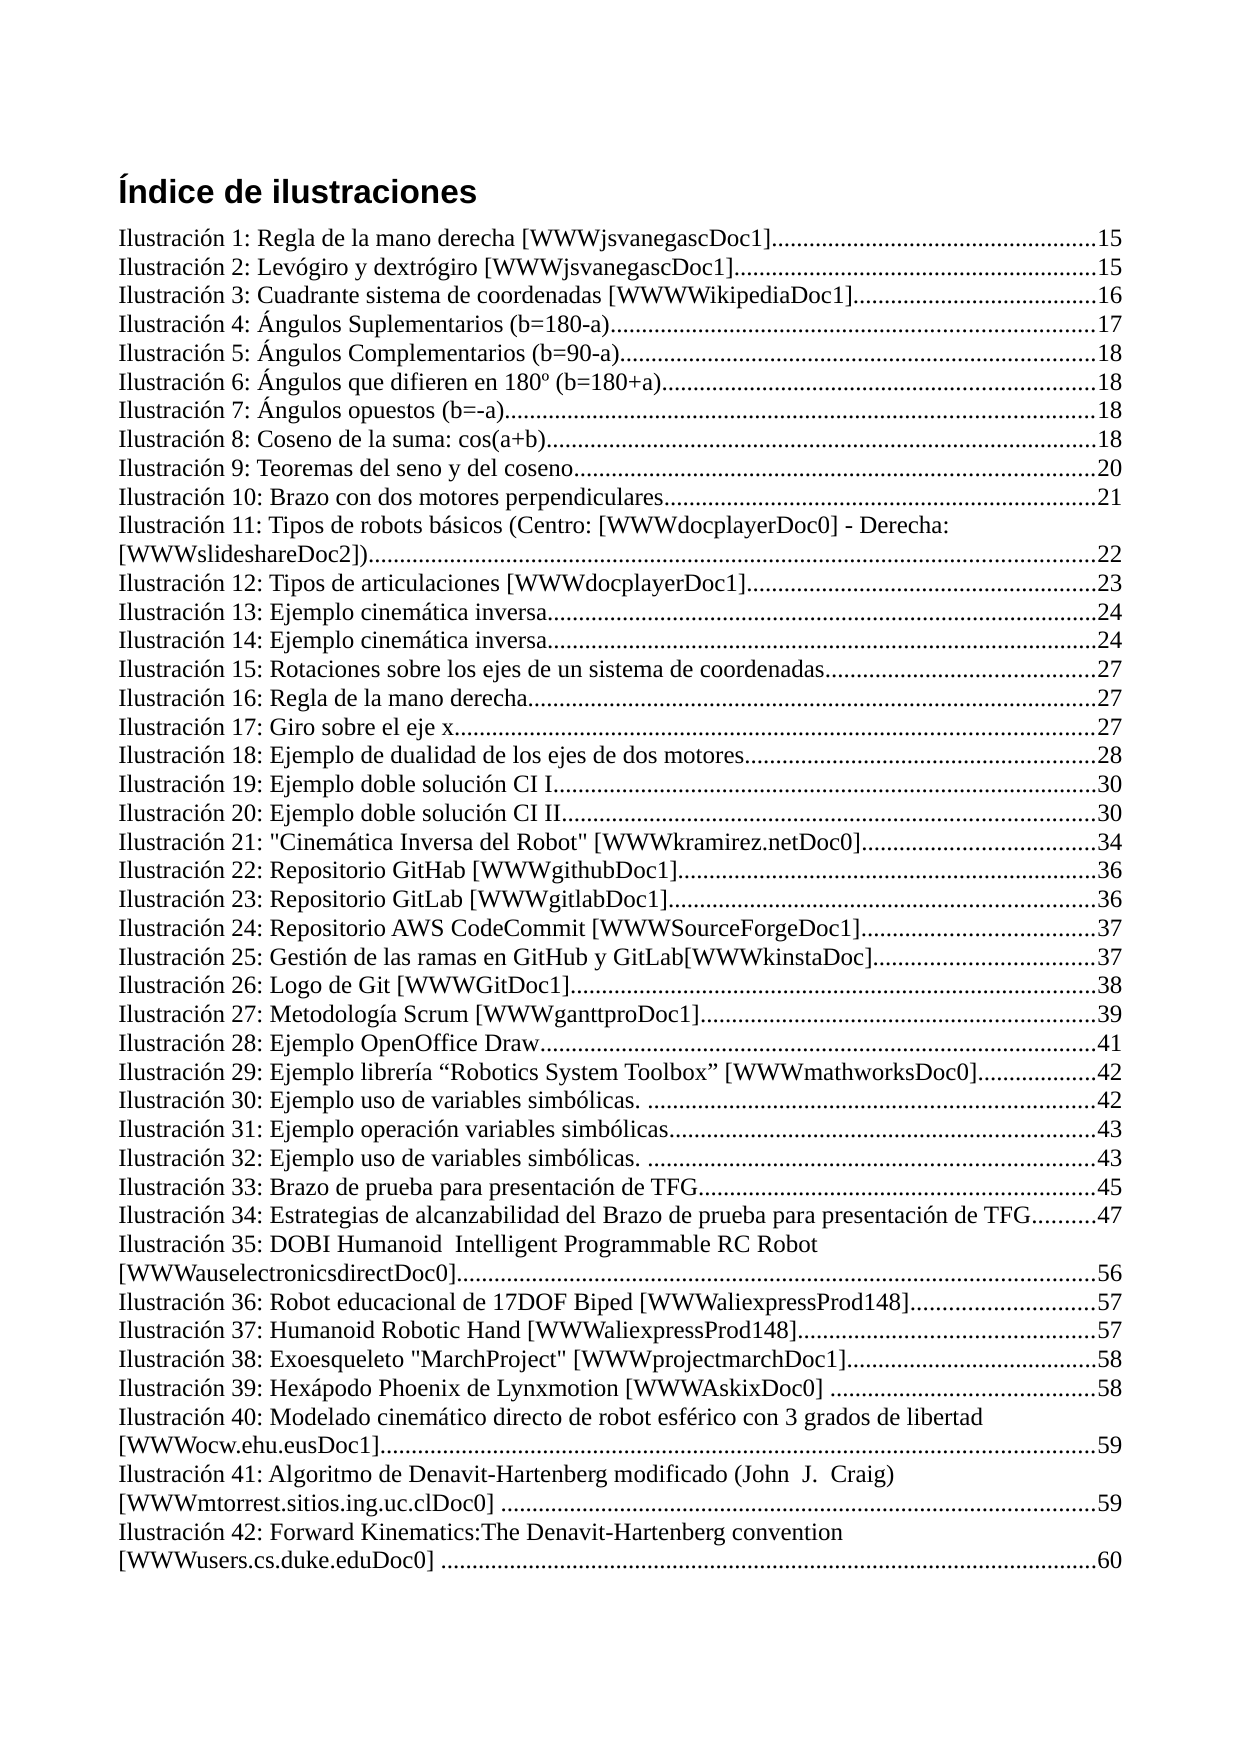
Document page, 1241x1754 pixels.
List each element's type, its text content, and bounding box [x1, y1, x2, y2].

text Ilustración 34: Estrategias de alcanzabilidad del Brazo de prueba para presentación de TFG 47 [118, 1200, 1122, 1229]
text Ilustración 30: Ejemplo uso de variables simbólicas. 42 [118, 1085, 1122, 1114]
text Ilustración 9: Teoremas del seno y del coseno 20 [118, 453, 1122, 482]
text Ilustración 2: Levógiro y dextrógiro [WWWjsvanegascDoc1] 15 [118, 252, 1122, 280]
text Ilustración 22: Repositorio GitHab [WWWgithubDoc1] 36 [118, 855, 1122, 884]
text Ilustración 14: Ejemplo cinemática inversa 24 [118, 625, 1122, 654]
text Ilustración 36: Robot educacional de 17DOF Biped [WWWaliexpressProd148] 57 [118, 1287, 1122, 1315]
text Ilustración 32: Ejemplo uso de variables simbólicas. 43 [118, 1143, 1122, 1172]
text Ilustración 16: Regla de la mano derecha 27 [118, 683, 1122, 712]
text Ilustración 20: Ejemplo doble solución CI II 30 [118, 798, 1122, 827]
text Ilustración 42: Forward Kinematics:The Denavit-Hartenberg convention [WWWusers.cs.duke.eduDoc0] 60 [118, 1517, 1122, 1574]
text Ilustración 4: Ángulos Suplementarios (b=180-a) 17 [118, 309, 1122, 338]
subtitle Índice de ilustraciones [118, 172, 1122, 210]
text Ilustración 12: Tipos de articulaciones [WWWdocplayerDoc1] 23 [118, 568, 1122, 597]
text Ilustración 19: Ejemplo doble solución CI I 30 [118, 769, 1122, 798]
text Ilustración 39: Hexápodo Phoenix de Lynxmotion [WWWAskixDoc0] 58 [118, 1373, 1122, 1402]
text Ilustración 28: Ejemplo OpenOffice Draw 41 [118, 1028, 1122, 1057]
text Ilustración 38: Exoesqueleto "MarchProject" [WWWprojectmarchDoc1] 58 [118, 1344, 1122, 1373]
text Ilustración 11: Tipos de robots básicos (Centro: [WWWdocplayerDoc0] - Derecha: [WWWslideshareDoc2]) 22 [118, 510, 1122, 568]
text Ilustración 8: Coseno de la suma: cos(a+b) 18 [118, 424, 1122, 453]
text Ilustración 37: Humanoid Robotic Hand [WWWaliexpressProd148] 57 [118, 1315, 1122, 1344]
text Ilustración 33: Brazo de prueba para presentación de TFG 45 [118, 1172, 1122, 1200]
text Ilustración 27: Metodología Scrum [WWWganttproDoc1] 39 [118, 999, 1122, 1028]
text Ilustración 3: Cuadrante sistema de coordenadas [WWWWikipediaDoc1] 16 [118, 280, 1122, 309]
text Ilustración 23: Repositorio GitLab [WWWgitlabDoc1] 36 [118, 884, 1122, 913]
text Ilustración 13: Ejemplo cinemática inversa 24 [118, 597, 1122, 625]
text Ilustración 40: Modelado cinemático directo de robot esférico con 3 grados de libertad [WWWocw.ehu.eusDoc1] 59 [118, 1402, 1122, 1459]
text Ilustración 6: Ángulos que difieren en 180º (b=180+a) 18 [118, 367, 1122, 395]
text Ilustración 1: Regla de la mano derecha [WWWjsvanegascDoc1] 15 [118, 223, 1122, 252]
text Ilustración 29: Ejemplo librería “Robotics System Toolbox” [WWWmathworksDoc0] 42 [118, 1057, 1122, 1085]
text Ilustración 10: Brazo con dos motores perpendiculares 21 [118, 482, 1122, 510]
text Ilustración 21: "Cinemática Inversa del Robot" [WWWkramirez.netDoc0] 34 [118, 827, 1122, 855]
text Ilustración 5: Ángulos Complementarios (b=90-a) 18 [118, 338, 1122, 367]
text Ilustración 18: Ejemplo de dualidad de los ejes de dos motores 28 [118, 740, 1122, 769]
text Ilustración 15: Rotaciones sobre los ejes de un sistema de coordenadas 27 [118, 654, 1122, 683]
text Ilustración 17: Giro sobre el eje x 27 [118, 712, 1122, 740]
text Ilustración 31: Ejemplo operación variables simbólicas 43 [118, 1114, 1122, 1143]
text Ilustración 25: Gestión de las ramas en GitHub y GitLab[WWWkinstaDoc] 37 [118, 942, 1122, 970]
text Ilustración 24: Repositorio AWS CodeCommit [WWWSourceForgeDoc1] 37 [118, 913, 1122, 942]
text Ilustración 41: Algoritmo de Denavit-Hartenberg modificado (John J. Craig) [WWWmtorrest.sitios.ing.uc.clDoc0] 59 [118, 1459, 1122, 1517]
text Ilustración 35: DOBI Humanoid Intelligent Programmable RC Robot [WWWauselectronicsdirectDoc0] 56 [118, 1229, 1122, 1287]
text Ilustración 7: Ángulos opuestos (b=-a) 18 [118, 395, 1122, 424]
text Ilustración 26: Logo de Git [WWWGitDoc1] 38 [118, 970, 1122, 999]
